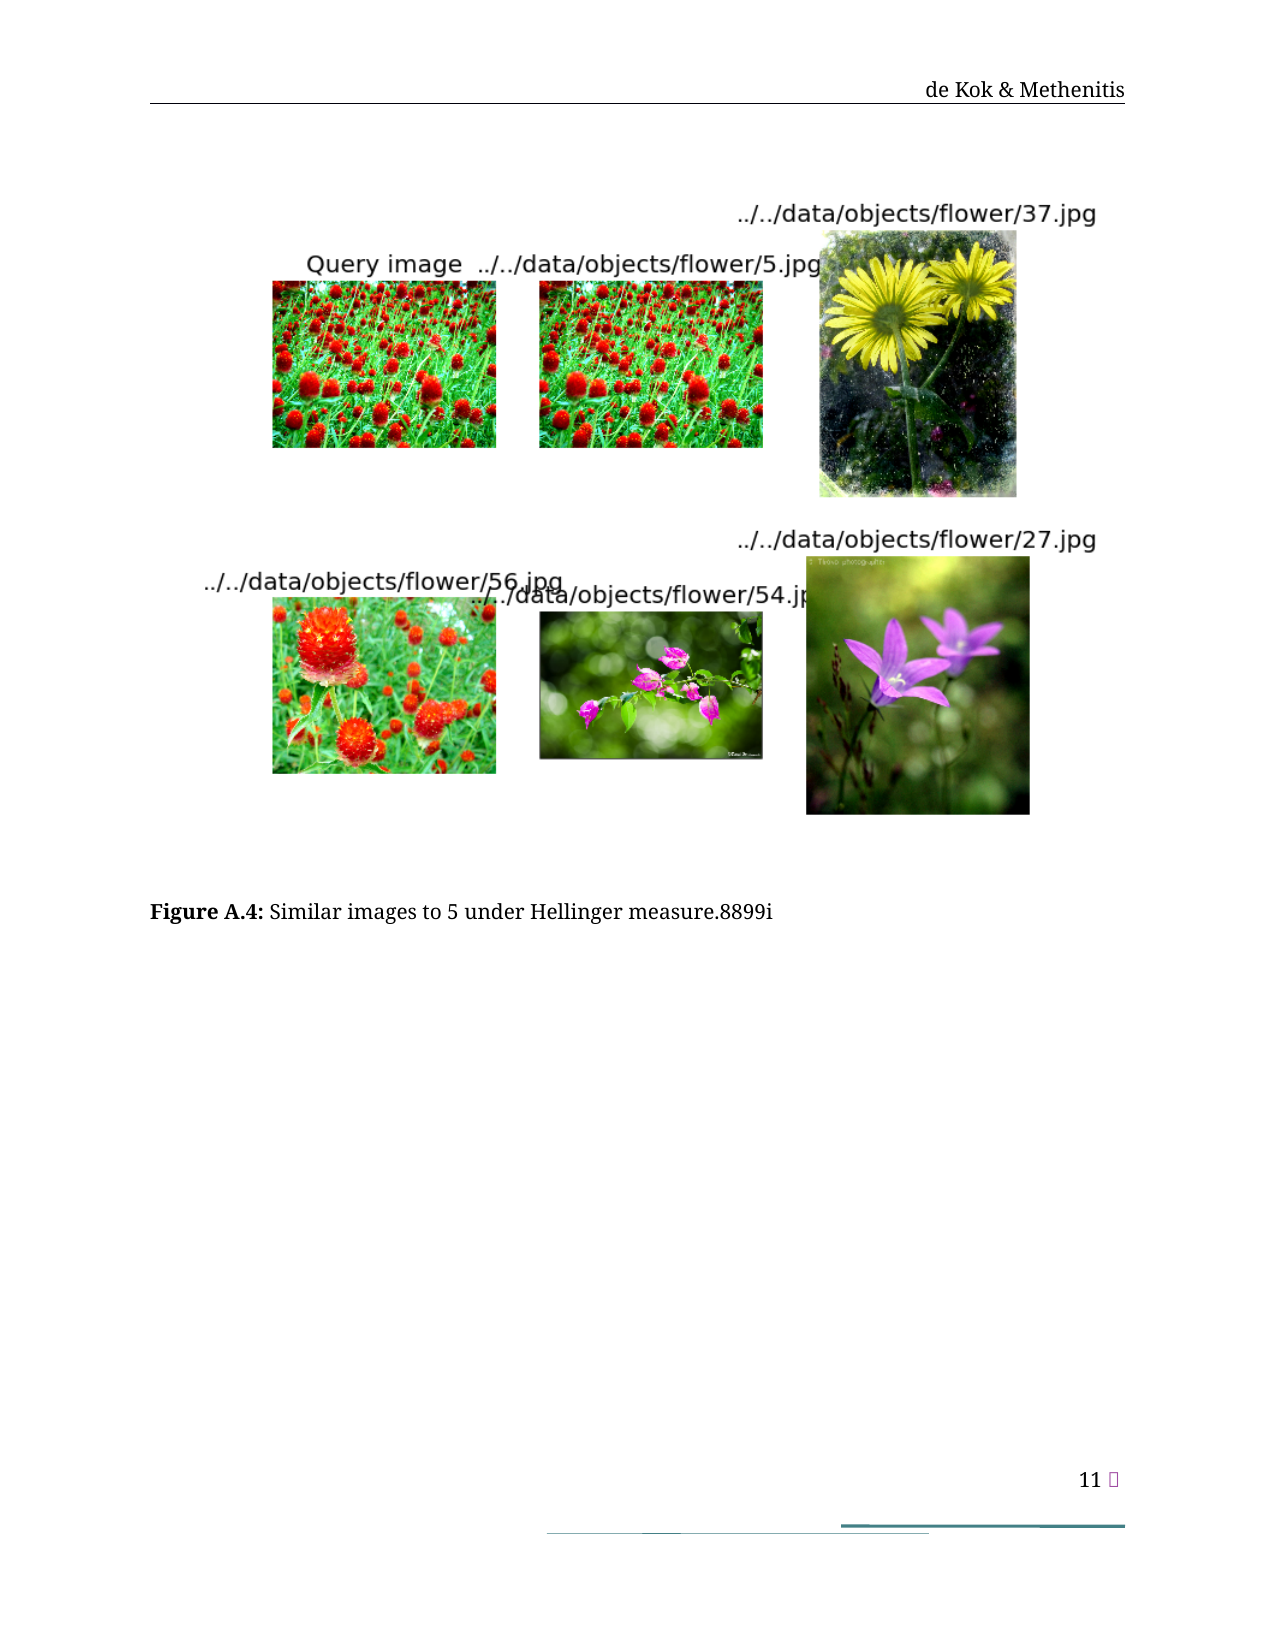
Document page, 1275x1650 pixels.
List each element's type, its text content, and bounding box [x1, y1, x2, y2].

text Figure A.4: Similar images to 5 under Hellinger measure.8899i [150, 893, 1125, 925]
picture [150, 157, 1125, 893]
